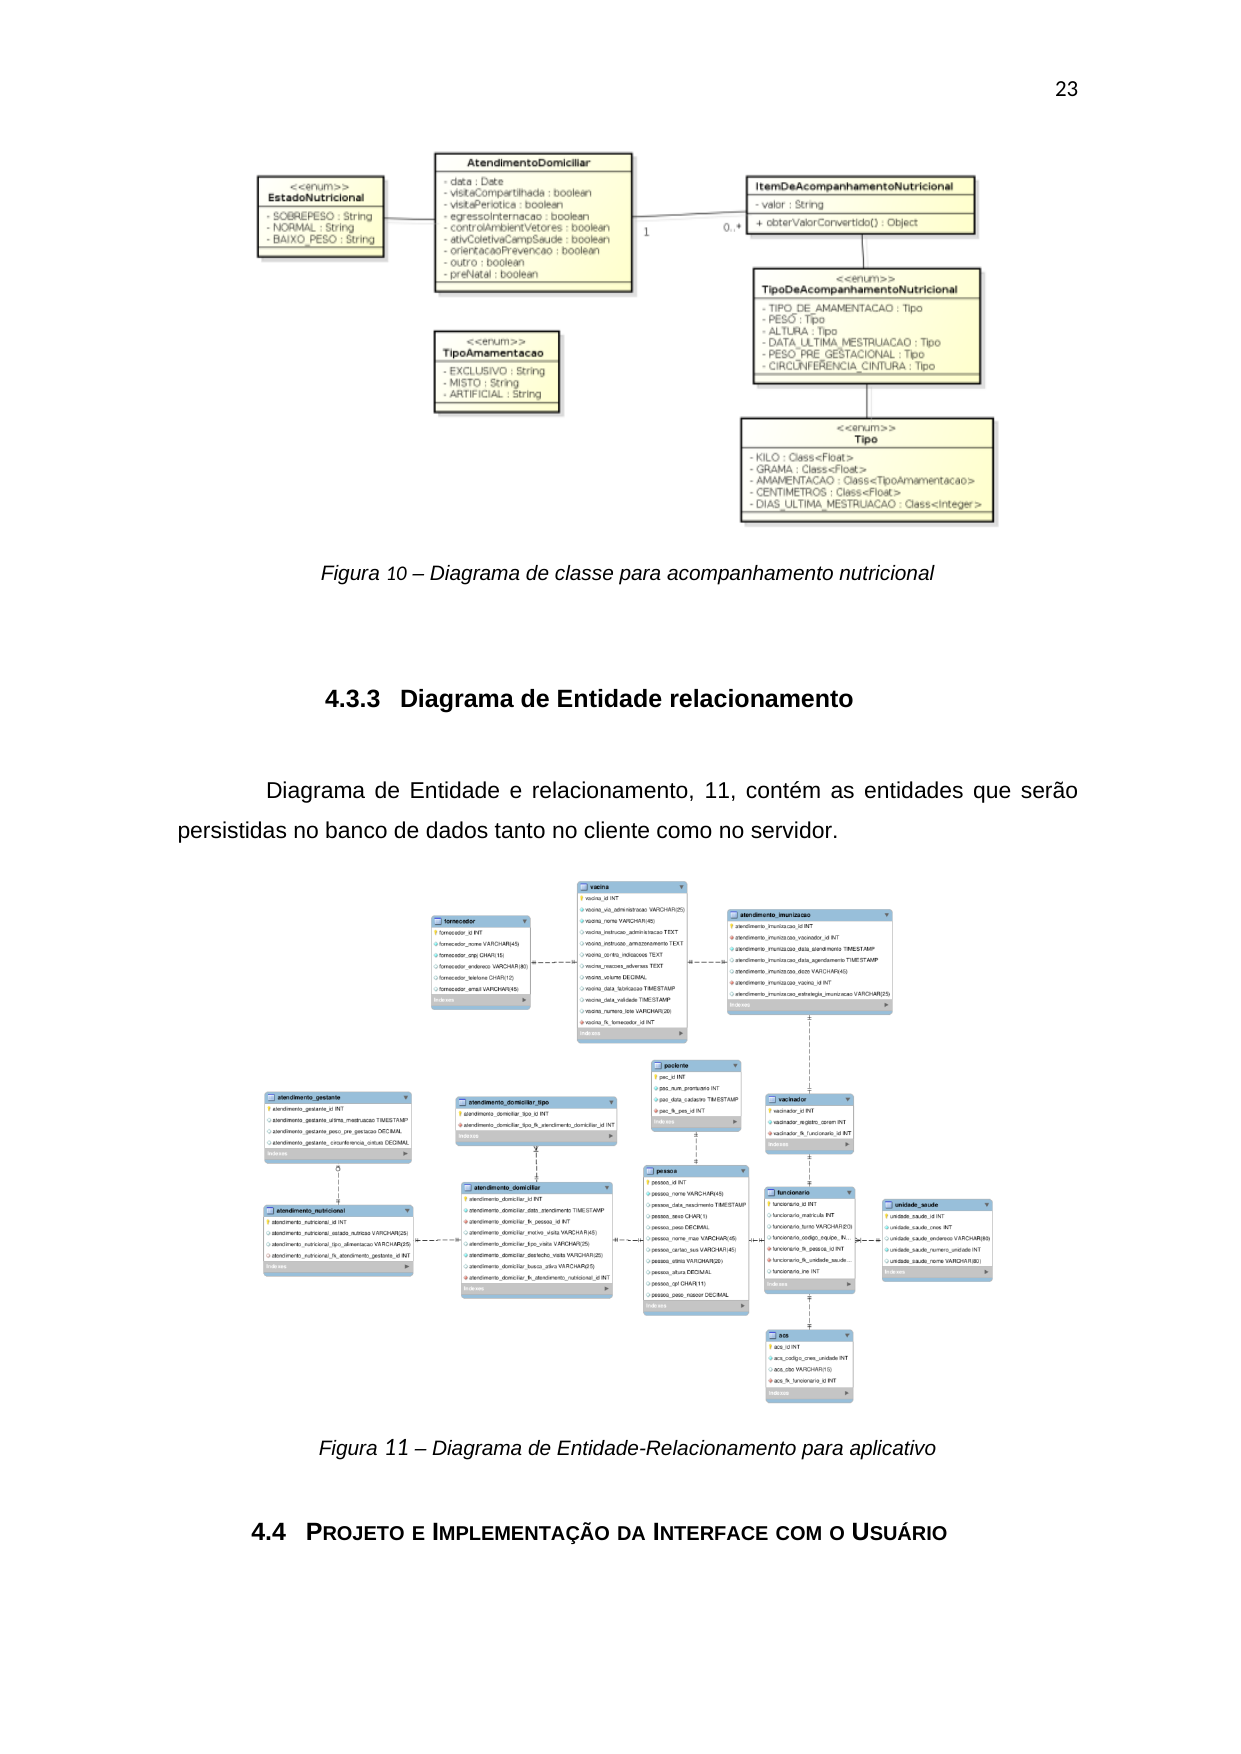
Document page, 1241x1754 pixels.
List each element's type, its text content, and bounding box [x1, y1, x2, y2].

list Diagrama de Entidade relacionamento [325, 684, 1078, 713]
text Figura 10 – Diagrama de classe para acompanhamento nutricional [177, 560, 1078, 586]
list Projeto e Implementação da Interface com o Usuário [251, 1517, 1078, 1545]
picture [258, 877, 997, 1407]
picture [247, 147, 1008, 536]
text Figura 11 – Diagrama de Entidade-Relacionamento para aplicativo [177, 1432, 1078, 1462]
text Diagrama de Entidade e relacionamento, Figura 11, contém as entidades que serão persistidas no banco de dados tanto no cliente como no servidor. [177, 777, 1078, 843]
